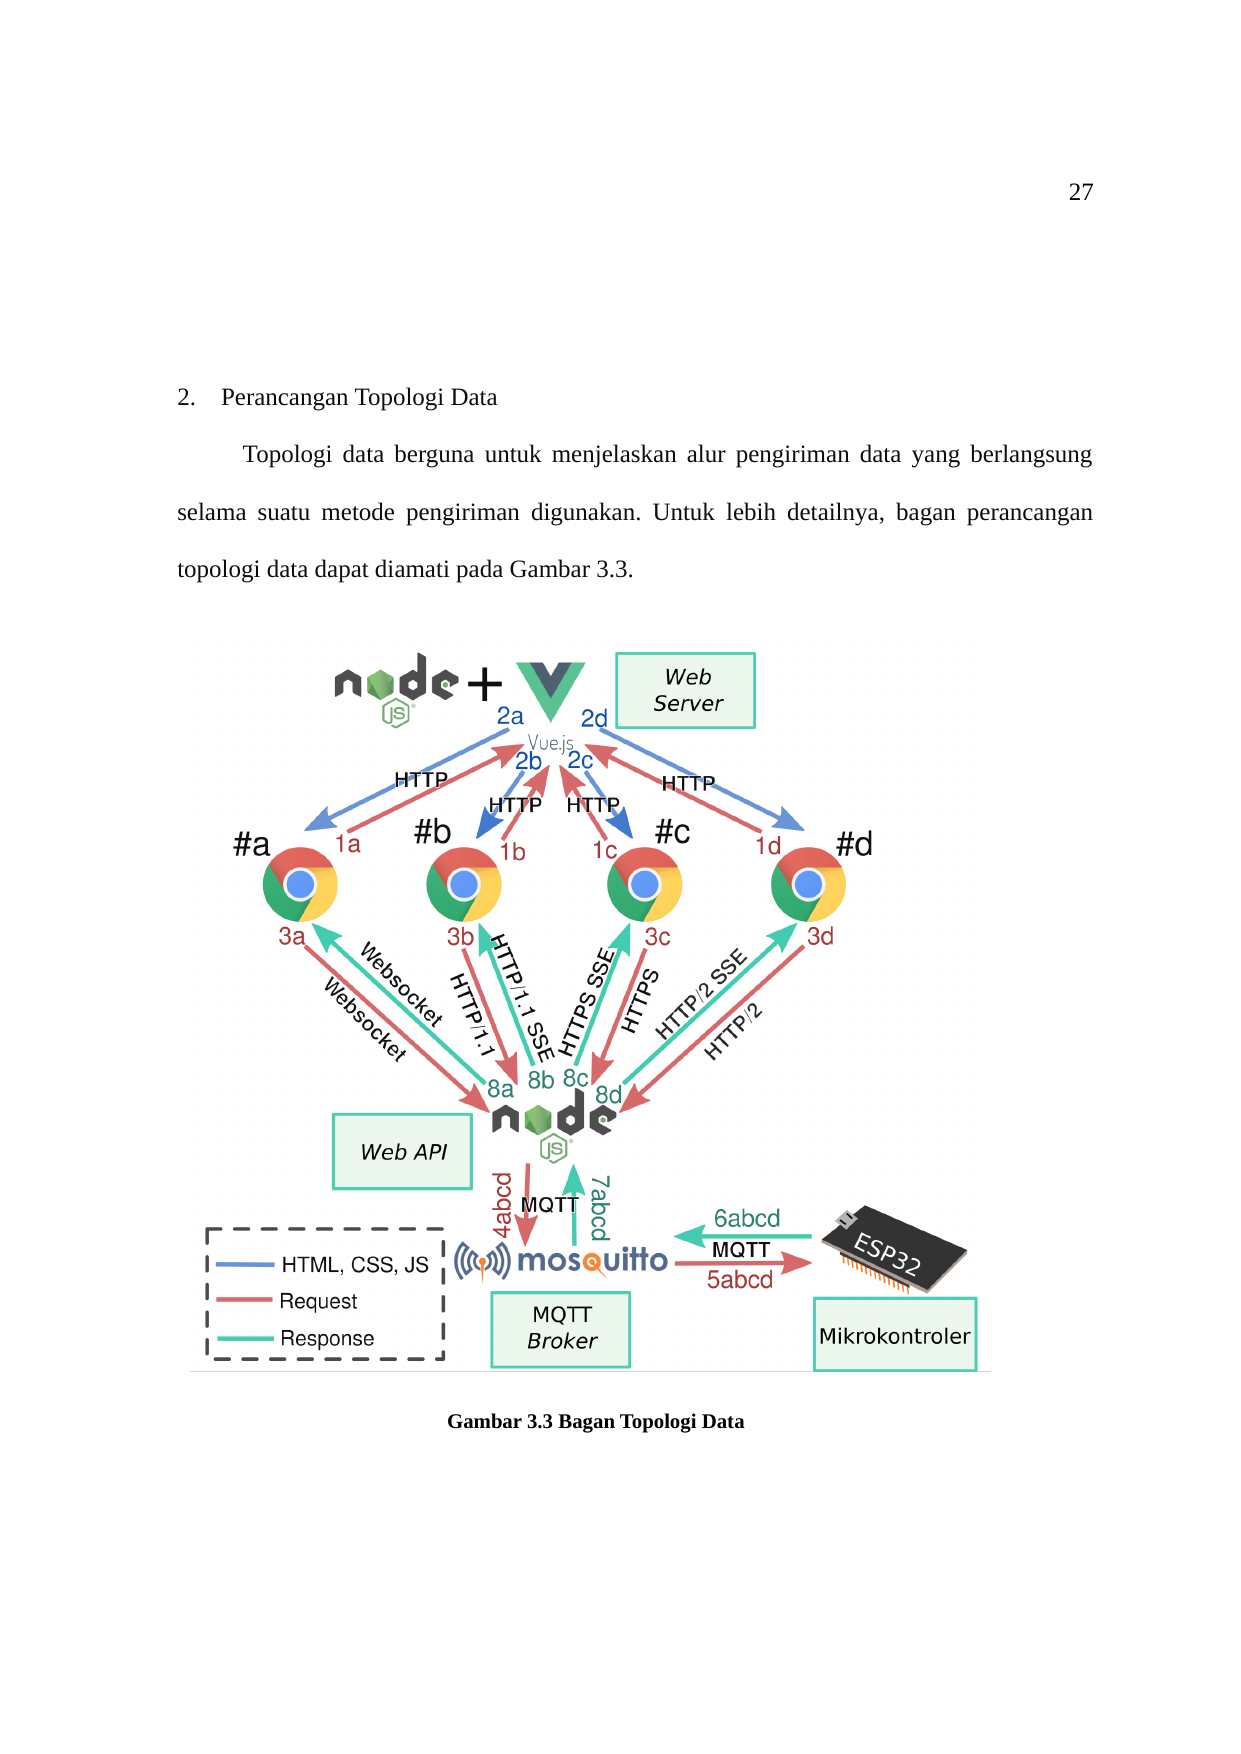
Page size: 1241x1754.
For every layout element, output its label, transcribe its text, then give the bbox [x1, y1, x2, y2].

text 2Gambar 3.3 Bagan Topologi Data [177, 638, 1004, 1433]
picture [190, 625, 991, 1372]
text 2. Perancangan Topologi Data [177, 382, 1093, 411]
text [177, 1433, 1004, 1455]
text Topologi data berguna untuk menjelaskan alur pengiriman data yang berlangsung selama suatu metode pengiriman digunakan. Untuk lebih detailnya, bagan perancangan topologi data dapat diamati pada Gambar 3.3. [177, 439, 1093, 583]
